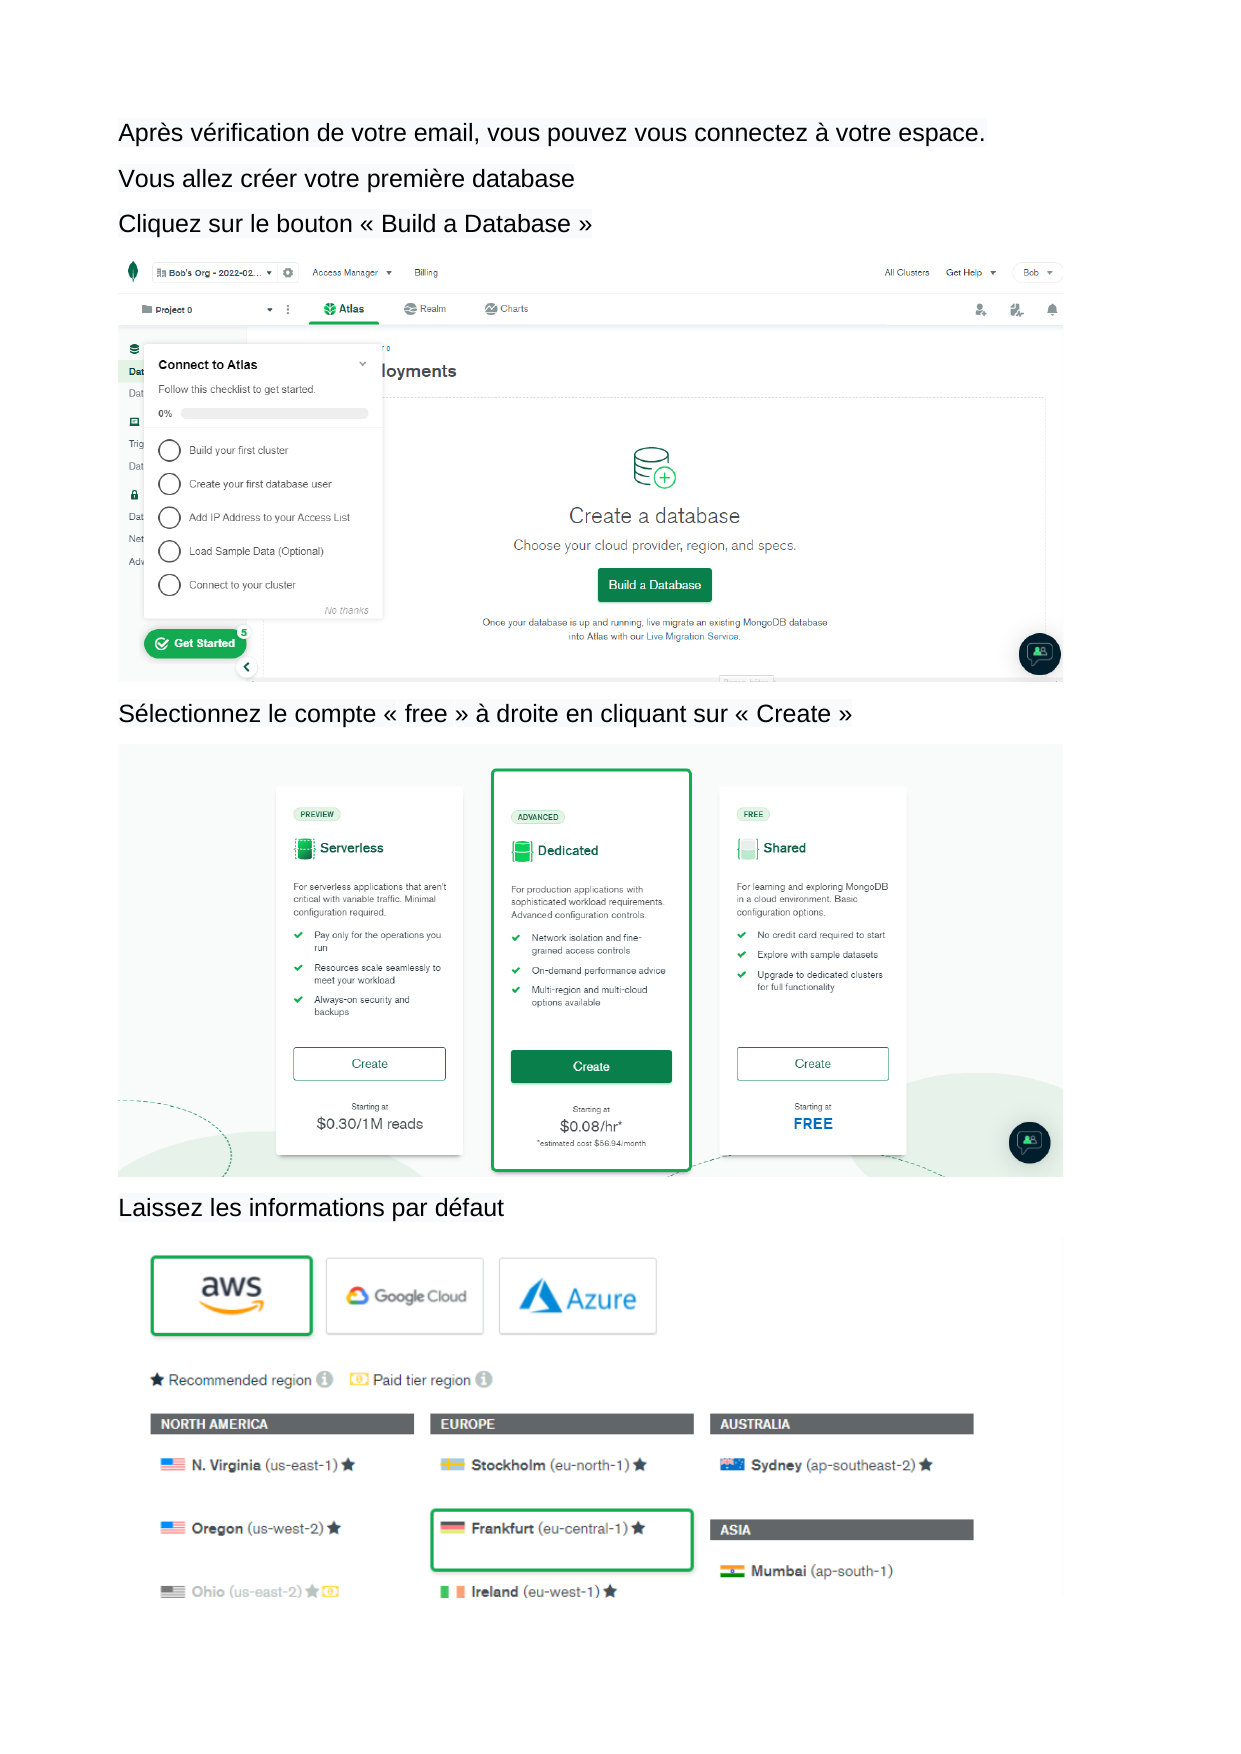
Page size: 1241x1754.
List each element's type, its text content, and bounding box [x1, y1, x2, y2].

text Vous allez créer votre première database [118, 163, 1122, 192]
picture [118, 254, 1064, 682]
picture [118, 1238, 1064, 1598]
picture [118, 744, 1064, 1177]
text Laissez les informations par défaut [118, 1193, 1122, 1222]
text Cliquez sur le bouton « Build a Database » [118, 209, 1122, 238]
text Sélectionnez le compte « free » à droite en cliquant sur « Create » [118, 699, 1122, 727]
text Après vérification de votre email, vous pouvez vous connectez à votre espace. [118, 118, 1122, 147]
